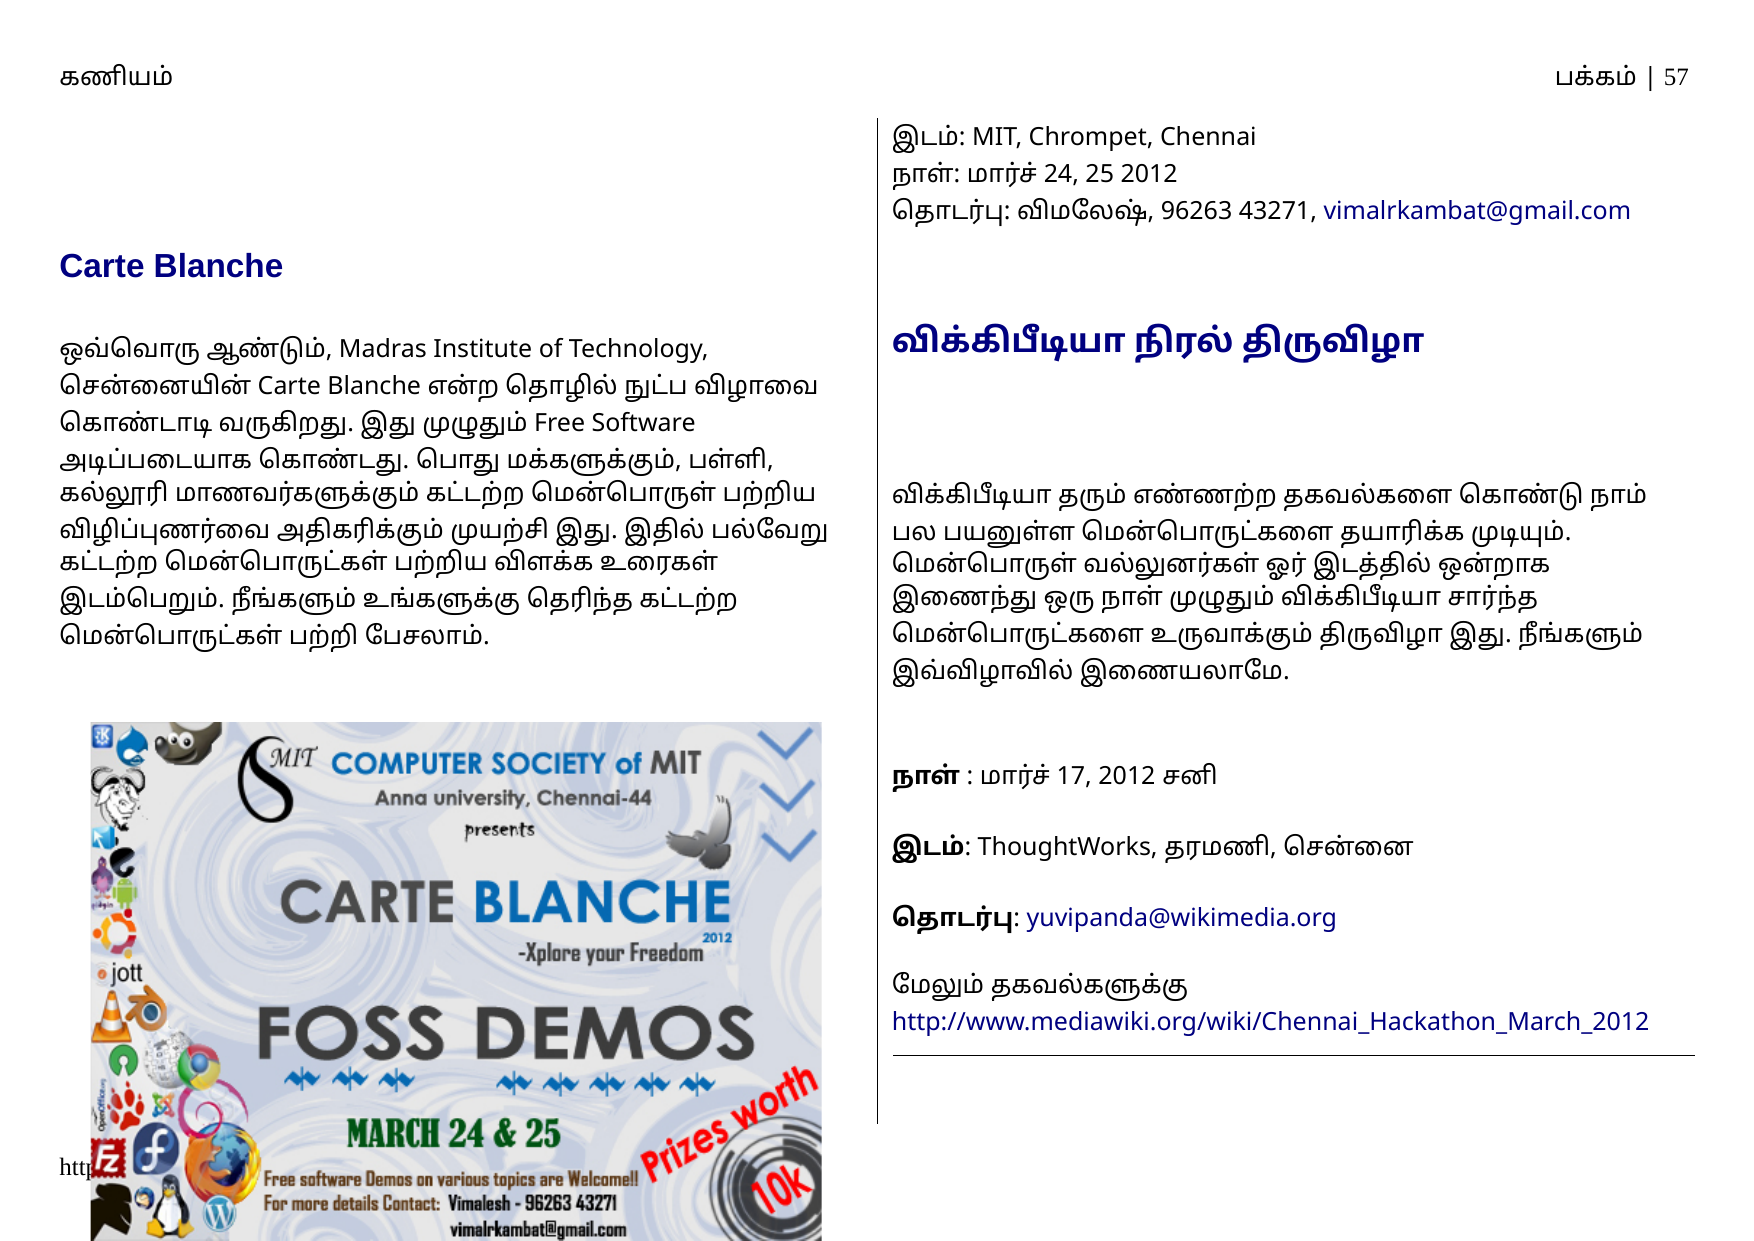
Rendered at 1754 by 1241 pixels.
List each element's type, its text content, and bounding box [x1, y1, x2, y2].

picture [90, 722, 822, 1241]
text தொடர்பு: விமலேஷ், 96263 43271, vimalrkambat@gmail.com [892, 192, 1695, 229]
text விக்கிபீடியா தரும் எண்ணற்ற தகவல்களை கொண்டு நாம் பல பயனுள்ள மென்பொருட்களை தயாரிக்க முடியும். மென்பொருள் வல்லுனர்கள் ஓர் இடத்தில் ஒன்றாக இணைந்து ஒரு நாள் முழுதும் விக்கிபீடியா சார்ந்த மென்பொருட்களை உருவாக்கும் திருவிழா இது. நீங்களும் இவ்விழாவில் இணையலாமே. [892, 481, 1695, 689]
text தொடர்பு: yuvipanda@wikimedia.org [892, 900, 1695, 937]
text இடம்: ThoughtWorks, தரமணி, சென்னை [892, 829, 1695, 866]
text நாள் : மார்ச் 17, 2012 சனி [892, 758, 1695, 794]
subtitle Carte Blanche [59, 246, 862, 284]
text மேலும் தகவல்களுக்கு [892, 971, 1695, 1003]
text நாள்: மார்ச் 24, 25 2012 [892, 156, 1695, 192]
subtitle விக்கிபீடியா நிரல் திருவிழா [892, 323, 1695, 366]
text இடம்: MIT, Chrompet, Chennai [892, 118, 1695, 156]
text http://www.mediawiki.org/wiki/Chennai_Hackathon_March_2012 [892, 1003, 1695, 1037]
text ஒவ்வொரு ஆண்டும், Madras Institute of Technology, சென்னையின் Carte Blanche என்ற தொழில் நுட்ப விழாவை கொண்டாடி வருகிறது. இது முழுதும் Free Software அடிப்படையாக கொண்டது. பொது மக்களுக்கும், பள்ளி, கல்லூரி மாணவர்களுக்கும் கட்டற்ற மென்பொருள் பற்றிய விழிப்புணர்வை அதிகரிக்கும் முயற்சி இது. இதில் பல்வேறு கட்டற்ற மென்பொருட்கள் பற்றிய விளக்க உரைகள் இடம்பெறும். நீங்களும் உங்களுக்கு தெரிந்த கட்டற்ற மென்பொருட்கள் பற்றி பேசலாம். [59, 331, 862, 655]
